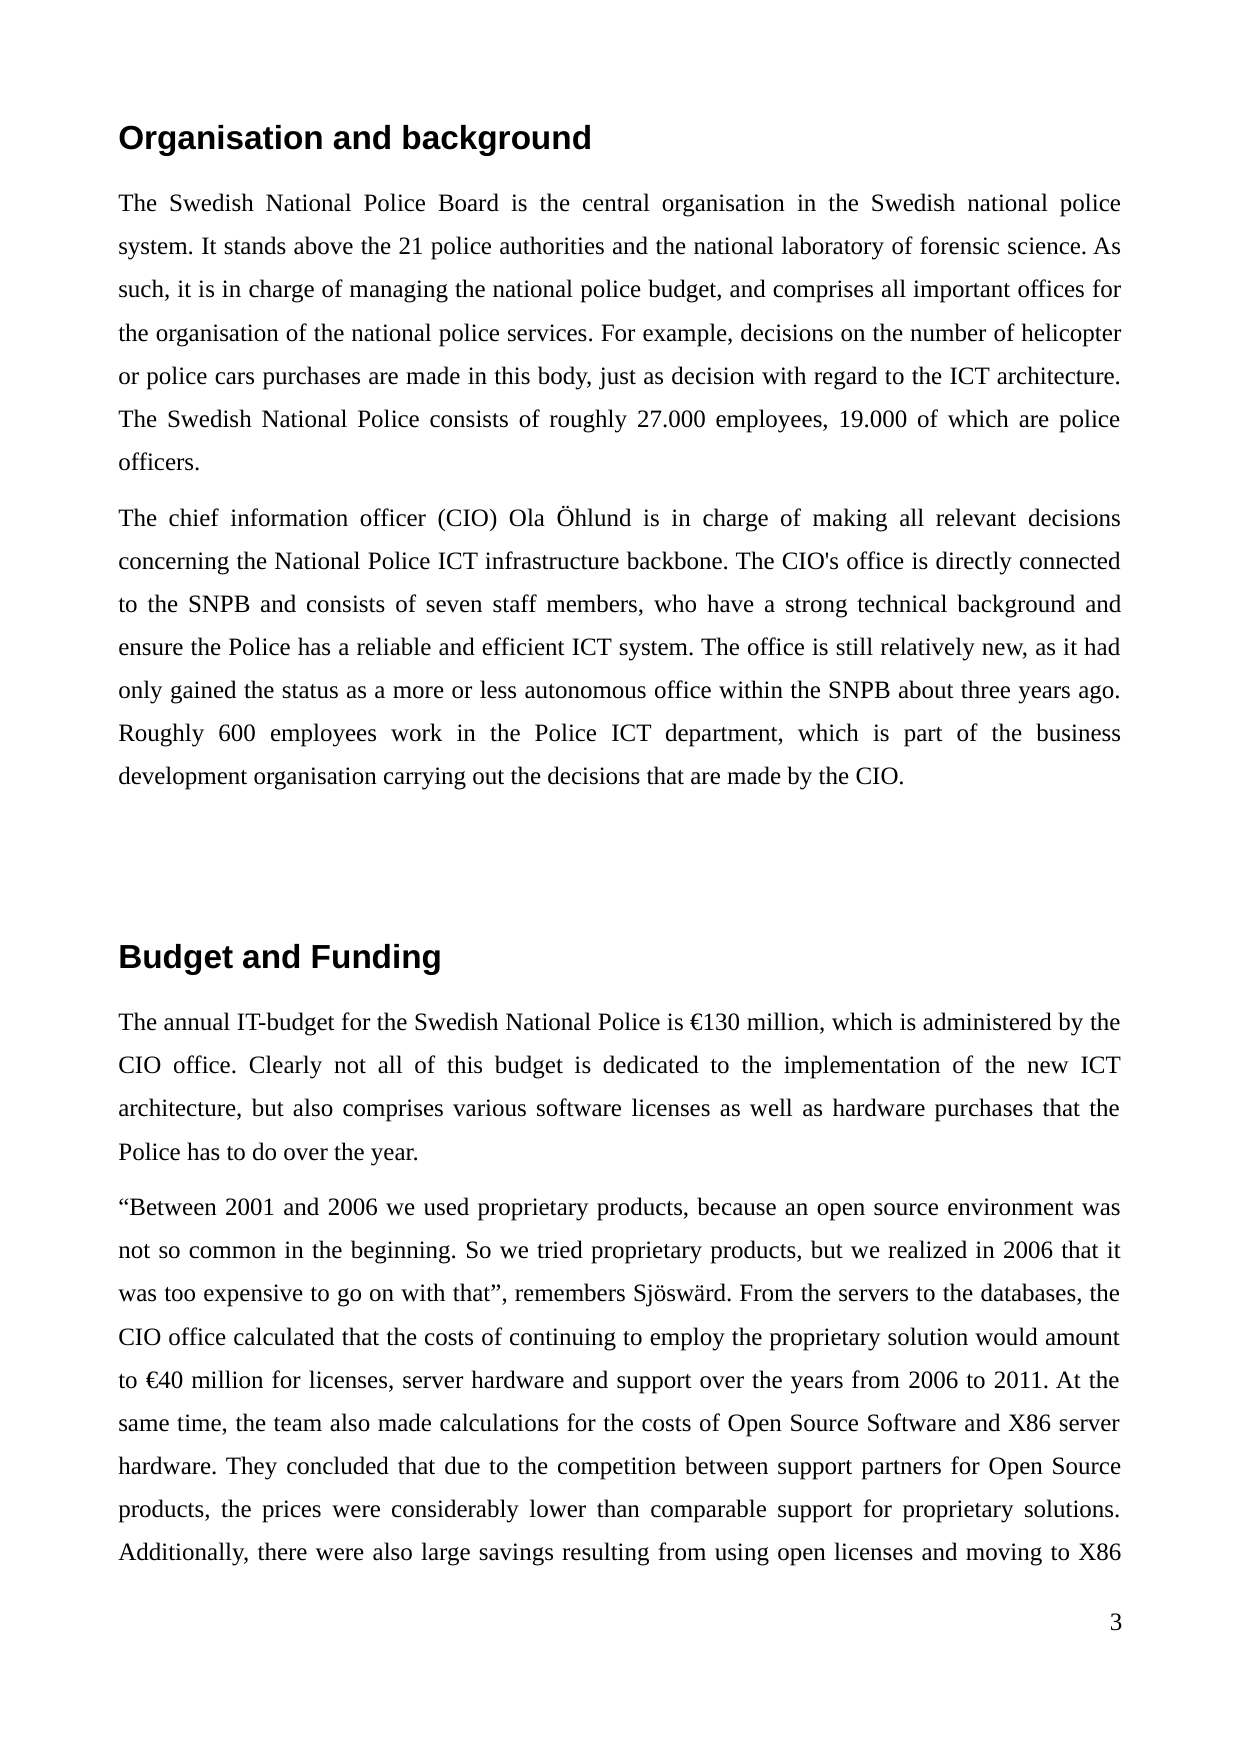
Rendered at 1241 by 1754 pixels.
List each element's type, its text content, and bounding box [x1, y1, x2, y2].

text The Swedish National Police Board is the central organisation in the Swedish national police system. It stands above the 21 police authorities and the national laboratory of forensic science. As such, it is in charge of managing the national police budget, and comprises all important offices for the organisation of the national police services. For example, decisions on the number of helicopter or police cars purchases are made in this body, just as decision with regard to the ICT architecture. The Swedish National Police consists of roughly 27.000 employees, 19.000 of which are police officers. [118, 188, 1122, 476]
text The annual IT-budget for the Swedish National Police is €130 million, which is administered by the CIO office. Clearly not all of this budget is dedicated to the implementation of the new ICT architecture, but also comprises various software licenses as well as hardware purchases that the Police has to do over the year. [118, 1007, 1122, 1165]
subtitle Organisation and background [118, 118, 1122, 157]
subtitle Budget and Funding [118, 937, 1122, 976]
text “Between 2001 and 2006 we used proprietary products, because an open source environment was not so common in the beginning. So we tried proprietary products, but we realized in 2006 that it was too expensive to go on with that”, remembers Sjöswärd. From the servers to the databases, the CIO office calculated that the costs of continuing to employ the proprietary solution would amount to €40 million for licenses, server hardware and support over the years from 2006 to 2011. At the same time, the team also made calculations for the costs of Open Source Software and X86 server hardware. They concluded that due to the competition between support partners for Open Source products, the prices were considerably lower than comparable support for proprietary solutions. Additionally, there were also large savings resulting from using open licenses and moving to X86 [118, 1192, 1122, 1566]
text The chief information officer (CIO) Ola Öhlund is in charge of making all relevant decisions concerning the National Police ICT infrastructure backbone. The CIO's office is directly connected to the SNPB and consists of seven staff members, who have a strong technical background and ensure the Police has a reliable and efficient ICT system. The office is still relatively new, as it had only gained the status as a more or less autonomous office within the SNPB about three years ago. Roughly 600 employees work in the Police ICT department, which is part of the business development organisation carrying out the decisions that are made by the CIO. [118, 503, 1122, 790]
